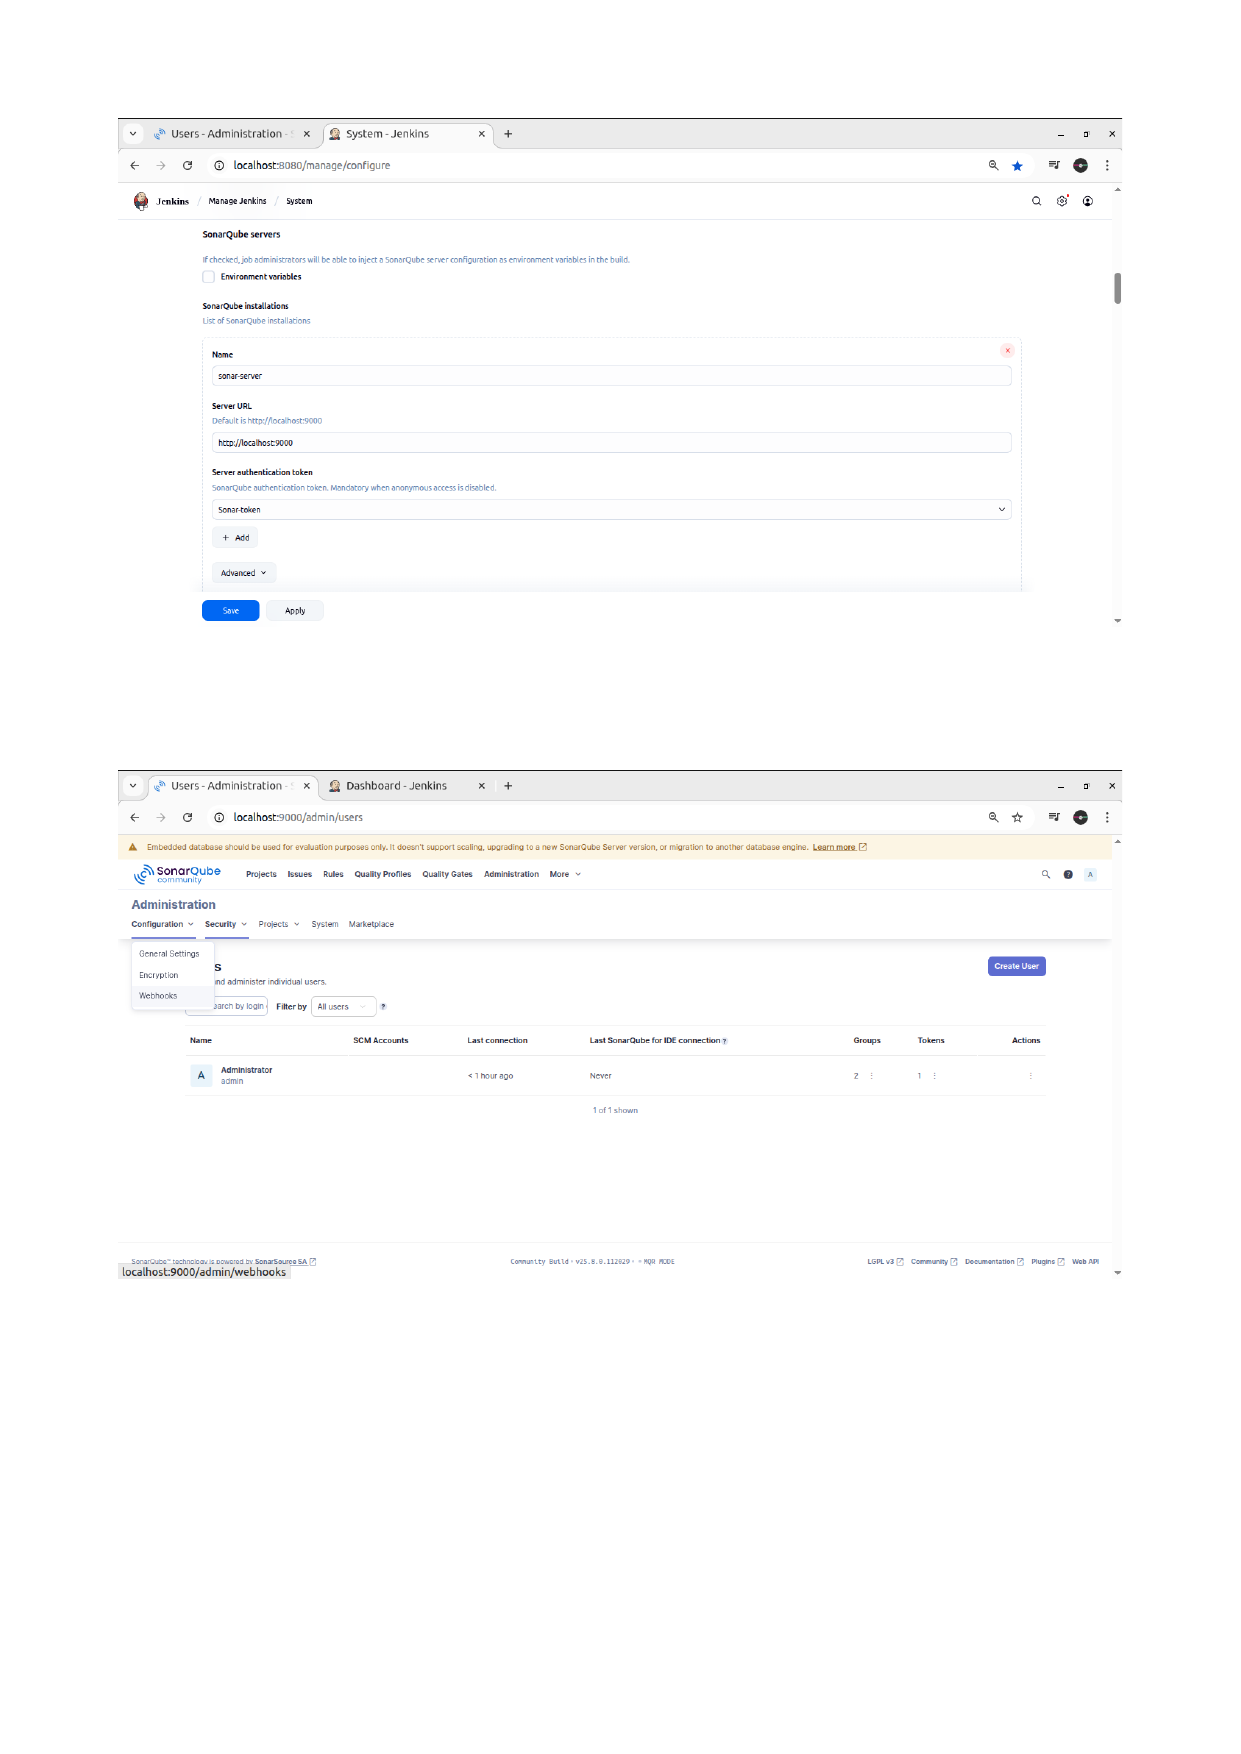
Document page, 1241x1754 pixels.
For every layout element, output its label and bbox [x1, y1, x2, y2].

picture [118, 118, 1123, 627]
picture [118, 770, 1123, 1279]
